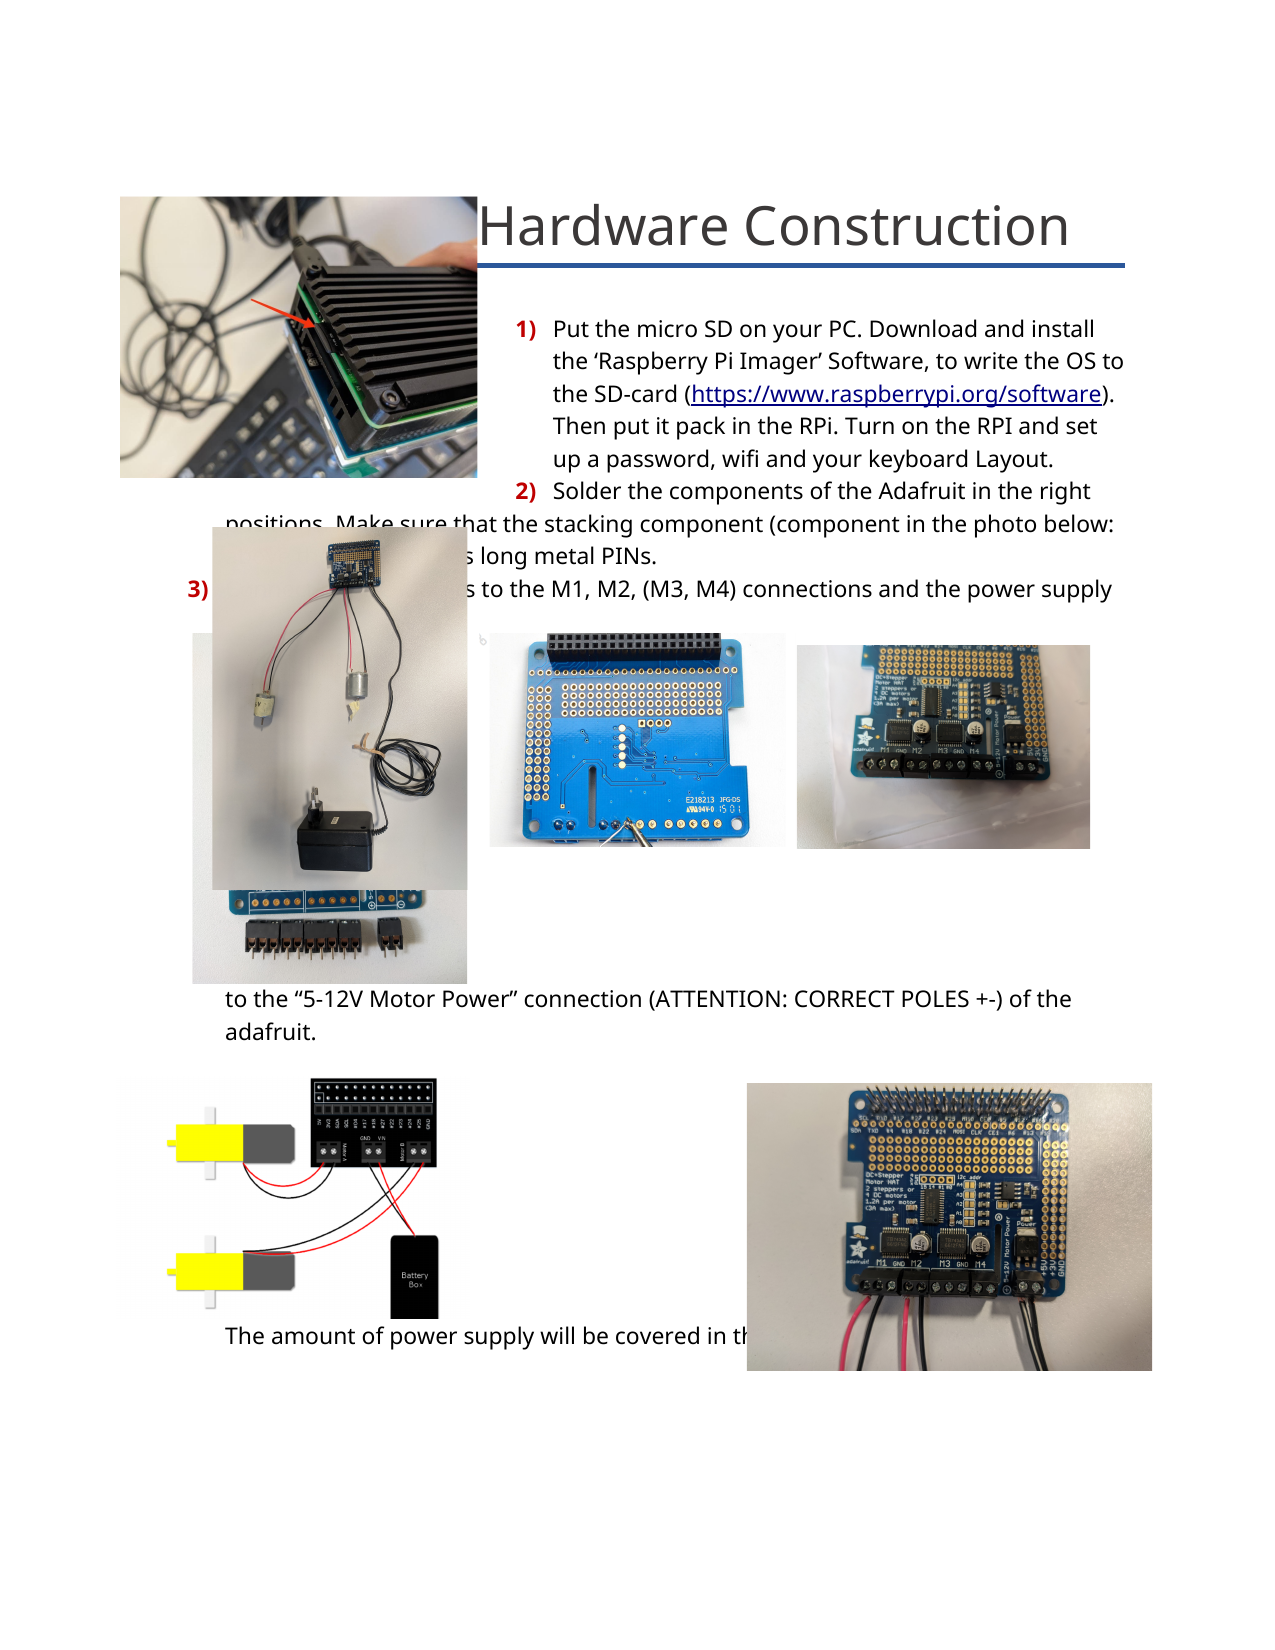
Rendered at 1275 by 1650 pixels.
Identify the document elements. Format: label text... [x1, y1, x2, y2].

list Solder the components of the Adafruit in the right positions. Make sure that the stacking component (component in the photo below: above the adafruit) has long metal PINs. [187, 475, 1125, 571]
list The amount of power supply will be covered in the Power Supply section. [225, 1048, 1125, 1351]
list Put the micro SD on your PC. Download and install the ‘Raspberry Pi Imager’ Software, to write the OS to the SD-card (https://www.raspberrypi.org/software). Then put it pack in the RPi. Turn on the RPI and set up a password, wifi and your keyboard Layout. [478, 313, 1125, 474]
list Connect the DC Motors to the M1, M2, (M3, M4) connections and the power supply to the “5-12V Motor Power” connection (ATTENTION: CORRECT POLES +-) of the adafruit. [187, 573, 1125, 1047]
subtitle Hardware Construction [150, 187, 1125, 263]
